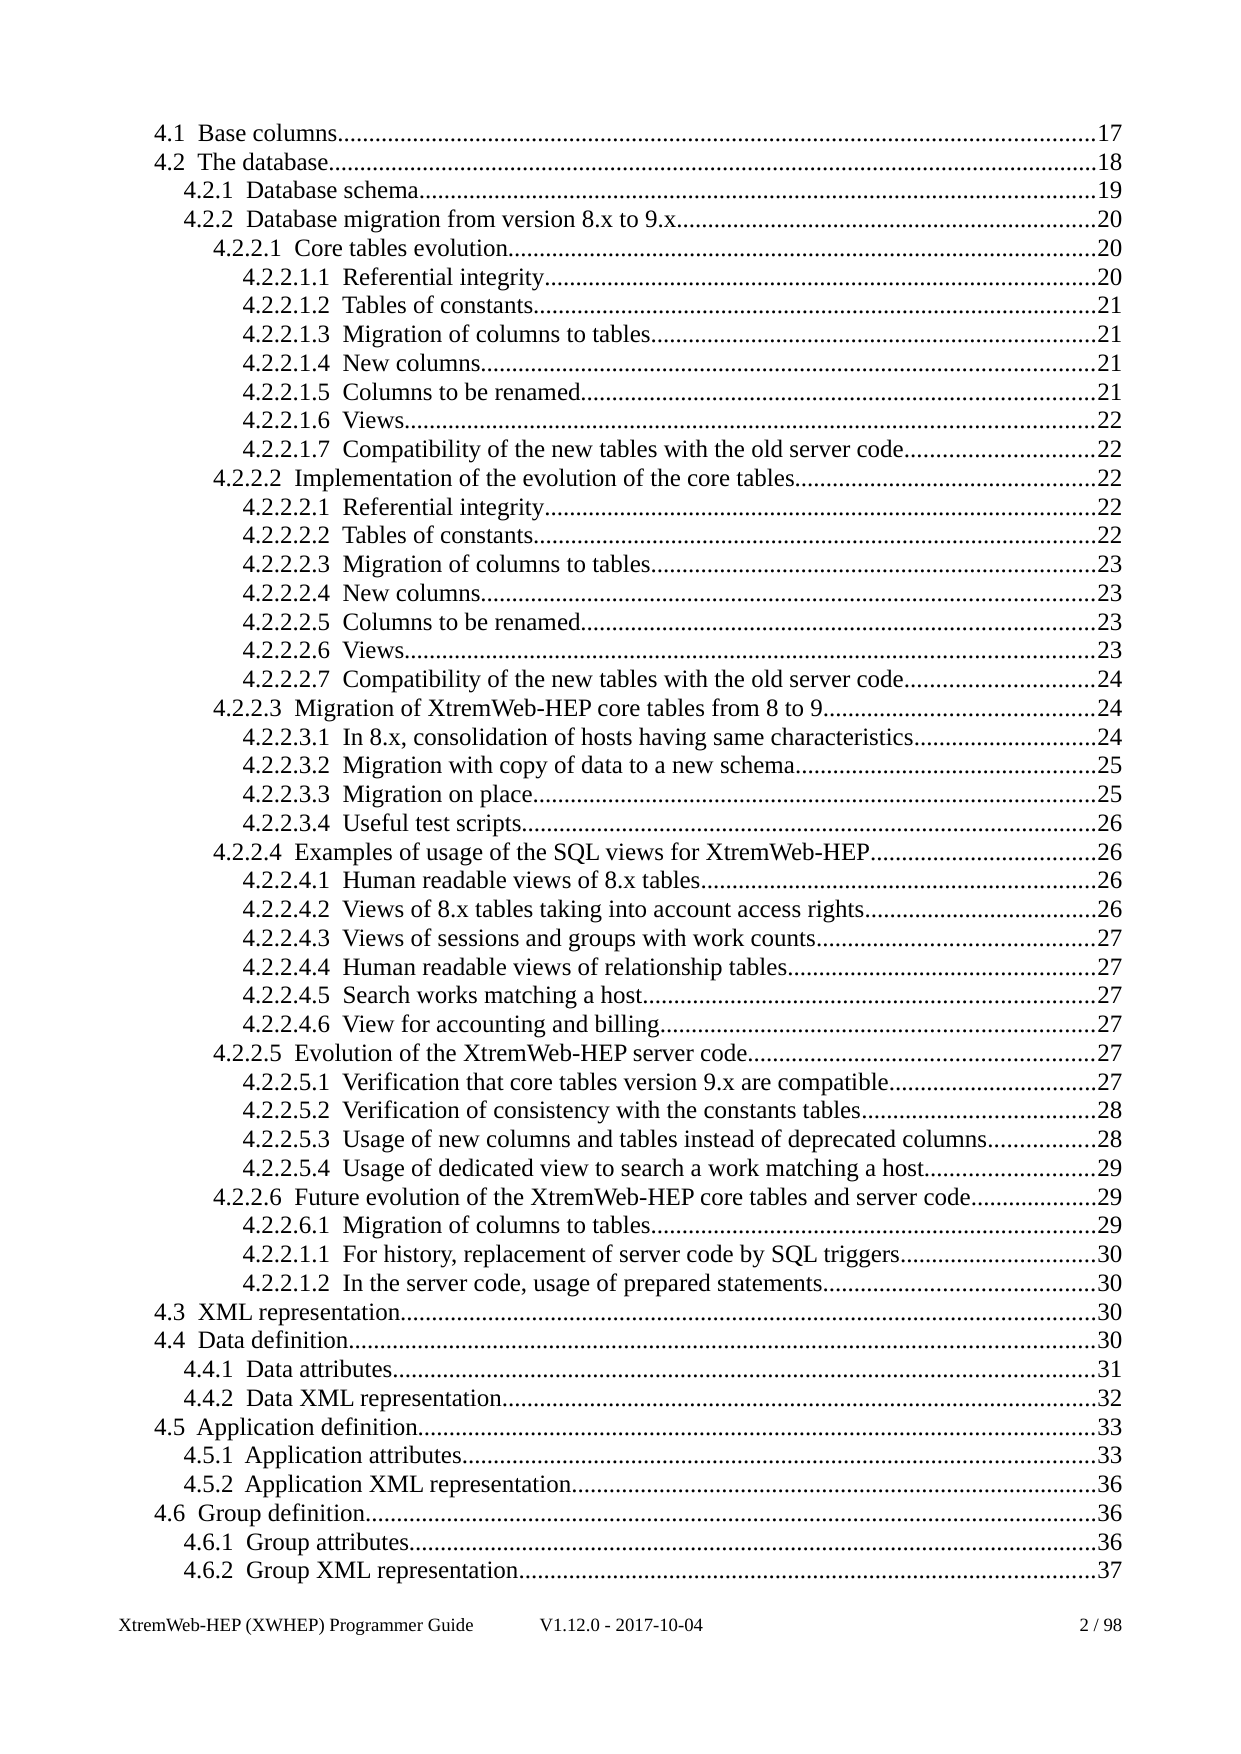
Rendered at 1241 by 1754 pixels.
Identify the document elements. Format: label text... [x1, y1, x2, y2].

text 4.6 Group definition 36 [148, 1498, 1122, 1527]
text 4.2.2.2.3 Migration of columns to tables 23 [236, 549, 1122, 578]
text 4.2.2.1.6 Views 22 [236, 406, 1122, 434]
text 4.2.2.3.3 Migration on place 25 [236, 779, 1122, 808]
text 4.2.2.1.4 New columns 21 [236, 348, 1122, 377]
text 4.2.2.5.3 Usage of new columns and tables instead of deprecated columns 28 [236, 1124, 1122, 1153]
text 4.2.2.1.5 Columns to be renamed 21 [236, 377, 1122, 406]
text 4.6.1 Group attributes 36 [177, 1527, 1122, 1556]
text 4.2.2.4.3 Views of sessions and groups with work counts 27 [236, 923, 1122, 952]
text 4.4.2 Data XML representation 32 [177, 1383, 1122, 1412]
text 4.3 XML representation 30 [148, 1297, 1122, 1326]
text 4.4.1 Data attributes 31 [177, 1354, 1122, 1383]
text 4.2.2.1 Core tables evolution 20 [207, 233, 1122, 262]
text 4.2.2.2.5 Columns to be renamed 23 [236, 607, 1122, 636]
text 4.2.2.5.4 Usage of dedicated view to search a work matching a host 29 [236, 1153, 1122, 1182]
text 4.2.2.4.1 Human readable views of 8.x tables 26 [236, 866, 1122, 894]
text 4.2.2.5 Evolution of the XtremWeb-HEP server code 27 [207, 1038, 1122, 1067]
text 4.2.1 Database schema 19 [177, 176, 1122, 204]
text 4.2.2.1.7 Compatibility of the new tables with the old server code 22 [236, 434, 1122, 463]
text 4.2.2.4.2 Views of 8.x tables taking into account access rights 26 [236, 894, 1122, 923]
text 4.2.2.1.1 Referential integrity 20 [236, 262, 1122, 291]
text 4.2.2.1.2 In the server code, usage of prepared statements 30 [236, 1268, 1122, 1297]
text 4.2.2.2.4 New columns 23 [236, 578, 1122, 607]
text 4.2.2.2.2 Tables of constants 22 [236, 521, 1122, 549]
text 4.6.2 Group XML representation 37 [177, 1556, 1122, 1584]
text 4.2.2 Database migration from version 8.x to 9.x 20 [177, 204, 1122, 233]
text 4.2.2.2.1 Referential integrity 22 [236, 492, 1122, 521]
text 4.2.2.5.2 Verification of consistency with the constants tables 28 [236, 1096, 1122, 1124]
text 4.2.2.6 Future evolution of the XtremWeb-HEP core tables and server code 29 [207, 1182, 1122, 1211]
text 4.5.2 Application XML representation 36 [177, 1469, 1122, 1498]
text 4.2.2.4 Examples of usage of the SQL views for XtremWeb-HEP 26 [207, 837, 1122, 866]
text 4.1 Base columns 17 [148, 118, 1122, 147]
text 4.2.2.6.1 Migration of columns to tables 29 [236, 1211, 1122, 1239]
text 4.2.2.3.4 Useful test scripts 26 [236, 808, 1122, 837]
text 4.2.2.4.6 View for accounting and billing 27 [236, 1009, 1122, 1038]
text 4.2.2.1.3 Migration of columns to tables 21 [236, 319, 1122, 348]
text 4.2.2.5.1 Verification that core tables version 9.x are compatible 27 [236, 1067, 1122, 1096]
text 4.2.2.1.1 For history, replacement of server code by SQL triggers 30 [236, 1239, 1122, 1268]
text 4.2.2.4.5 Search works matching a host 27 [236, 981, 1122, 1009]
text 4.2.2.4.4 Human readable views of relationship tables 27 [236, 952, 1122, 981]
text 4.2.2.3 Migration of XtremWeb-HEP core tables from 8 to 9 24 [207, 693, 1122, 722]
text 4.2.2.3.2 Migration with copy of data to a new schema 25 [236, 751, 1122, 779]
text 4.2.2.3.1 In 8.x, consolidation of hosts having same characteristics 24 [236, 722, 1122, 751]
text 4.2.2.1.2 Tables of constants 21 [236, 291, 1122, 319]
text 4.2.2.2.7 Compatibility of the new tables with the old server code 24 [236, 664, 1122, 693]
text 4.2.2.2 Implementation of the evolution of the core tables 22 [207, 463, 1122, 492]
text 4.5.1 Application attributes 33 [177, 1441, 1122, 1469]
text 4.5 Application definition 33 [148, 1412, 1122, 1441]
text 4.2 The database 18 [148, 147, 1122, 176]
text 4.4 Data definition 30 [148, 1326, 1122, 1354]
text 4.2.2.2.6 Views 23 [236, 636, 1122, 664]
